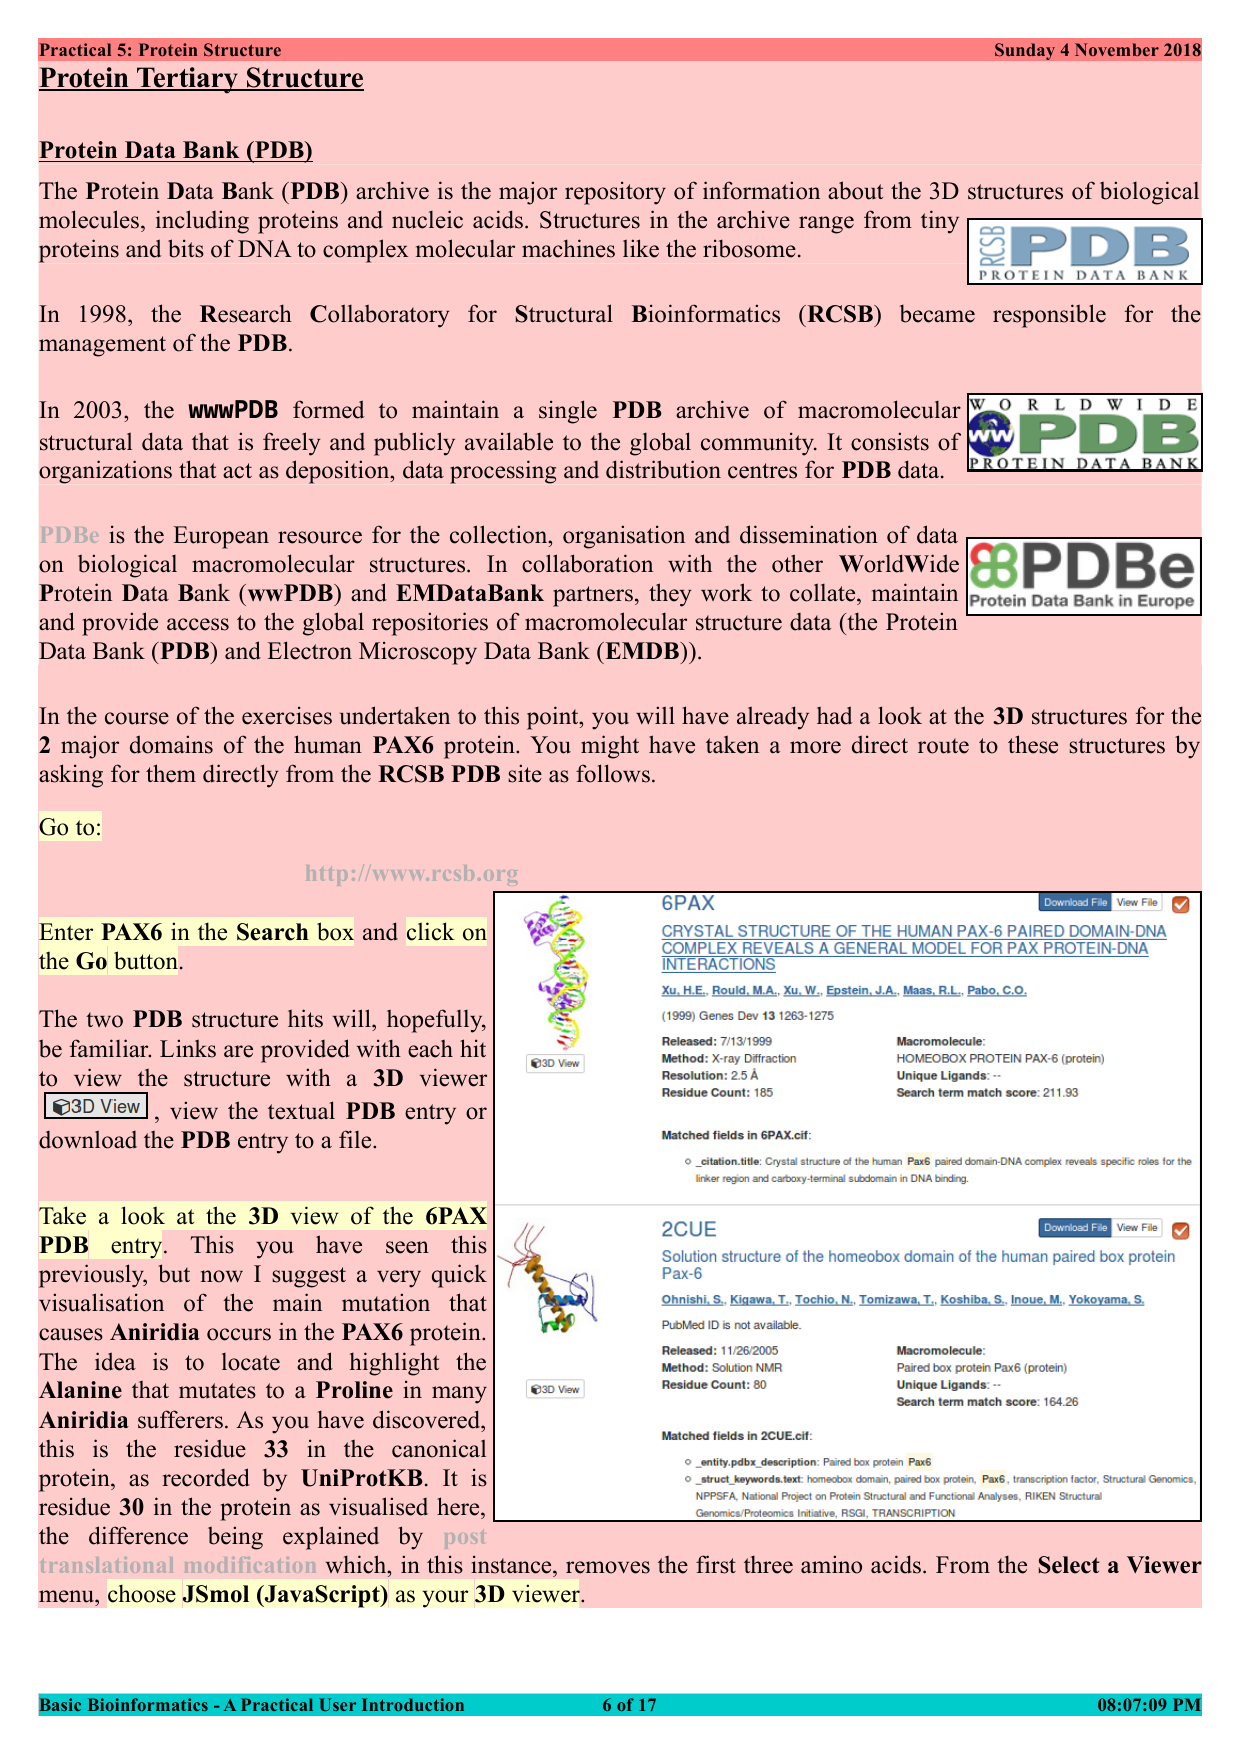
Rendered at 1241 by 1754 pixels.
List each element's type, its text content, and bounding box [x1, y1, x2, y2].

picture [969, 220, 1201, 283]
text PDBe is the European resource for the collection, organisation and dissemination of data on biological macromolecular structures. In collaboration with the other WorldWide Protein Data Bank (wwPDB) and EMDataBank partners, they work to collate, maintain and provide access to the global repositories of macromolecular structure data (the Protein Data Bank (PDB) and Electron Microscopy Data Bank (EMDB)). [38, 520, 1202, 665]
text http://www.rcsb.org [38, 858, 1202, 887]
text In the course of the exercises undertaken to this point, you will have already had a look at the 3D structures for the 2 major domains of the human PAX6 protein. You might have taken a more direct route to these structures by asking for them directly from the RCSB PDB site as follows. [38, 701, 1202, 788]
picture [968, 539, 1200, 614]
text Protein Tertiary Structure [38, 61, 1202, 94]
picture [969, 395, 1201, 469]
text Take a look at the 3D view of the 6PAX PDB entry. This you have seen this previously, but now I suggest a very quick visualisation of the main mutation that causes Aniridia occurs in the PAX6 protein. The idea is to locate and highlight the Alanine that mutates to a Proline in many Aniridia sufferers. As you have discovered, this is the residue 33 in the canonical protein, as recorded by UniProtKB. It is residue 30 in the protein as visualised here, the difference being explained by post translational modification which, in this instance, removes the first three amino acids. From the Select a Viewer menu, choose JSmol (JavaScript) as your 3D viewer. [38, 1201, 1202, 1608]
text The two PDB structure hits will, hopefully, be familiar. Links are provided with each hit to view the structure with a 3D viewer, view the textual PDB entry or download the PDB entry to a file. [38, 1004, 493, 1154]
text In 1998, the Research Collaboratory for Structural Bioinformatics (RCSB) became responsible for the management of the PDB. [38, 299, 1202, 357]
picture [46, 1094, 146, 1117]
text Go to: [38, 811, 1202, 841]
picture [495, 893, 1200, 1520]
text Protein Data Bank (PDB) [38, 135, 1202, 164]
text The Protein Data Bank (PDB) archive is the major repository of information about the 3D structures of biological molecules, including proteins and nucleic acids. Structures in the archive range from tiny proteins and bits of DNA to complex molecular machines like the ribosome. [38, 176, 1202, 263]
text Enter PAX6 in the Search box and click on the Go button. [38, 917, 493, 975]
text In 2003, the wwwPDB formed to maintain a single PDB archive of macromolecular structural data that is freely and publicly available to the global community. It consists of organizations that act as deposition, data processing and distribution centres for PDB data. [38, 392, 1202, 484]
